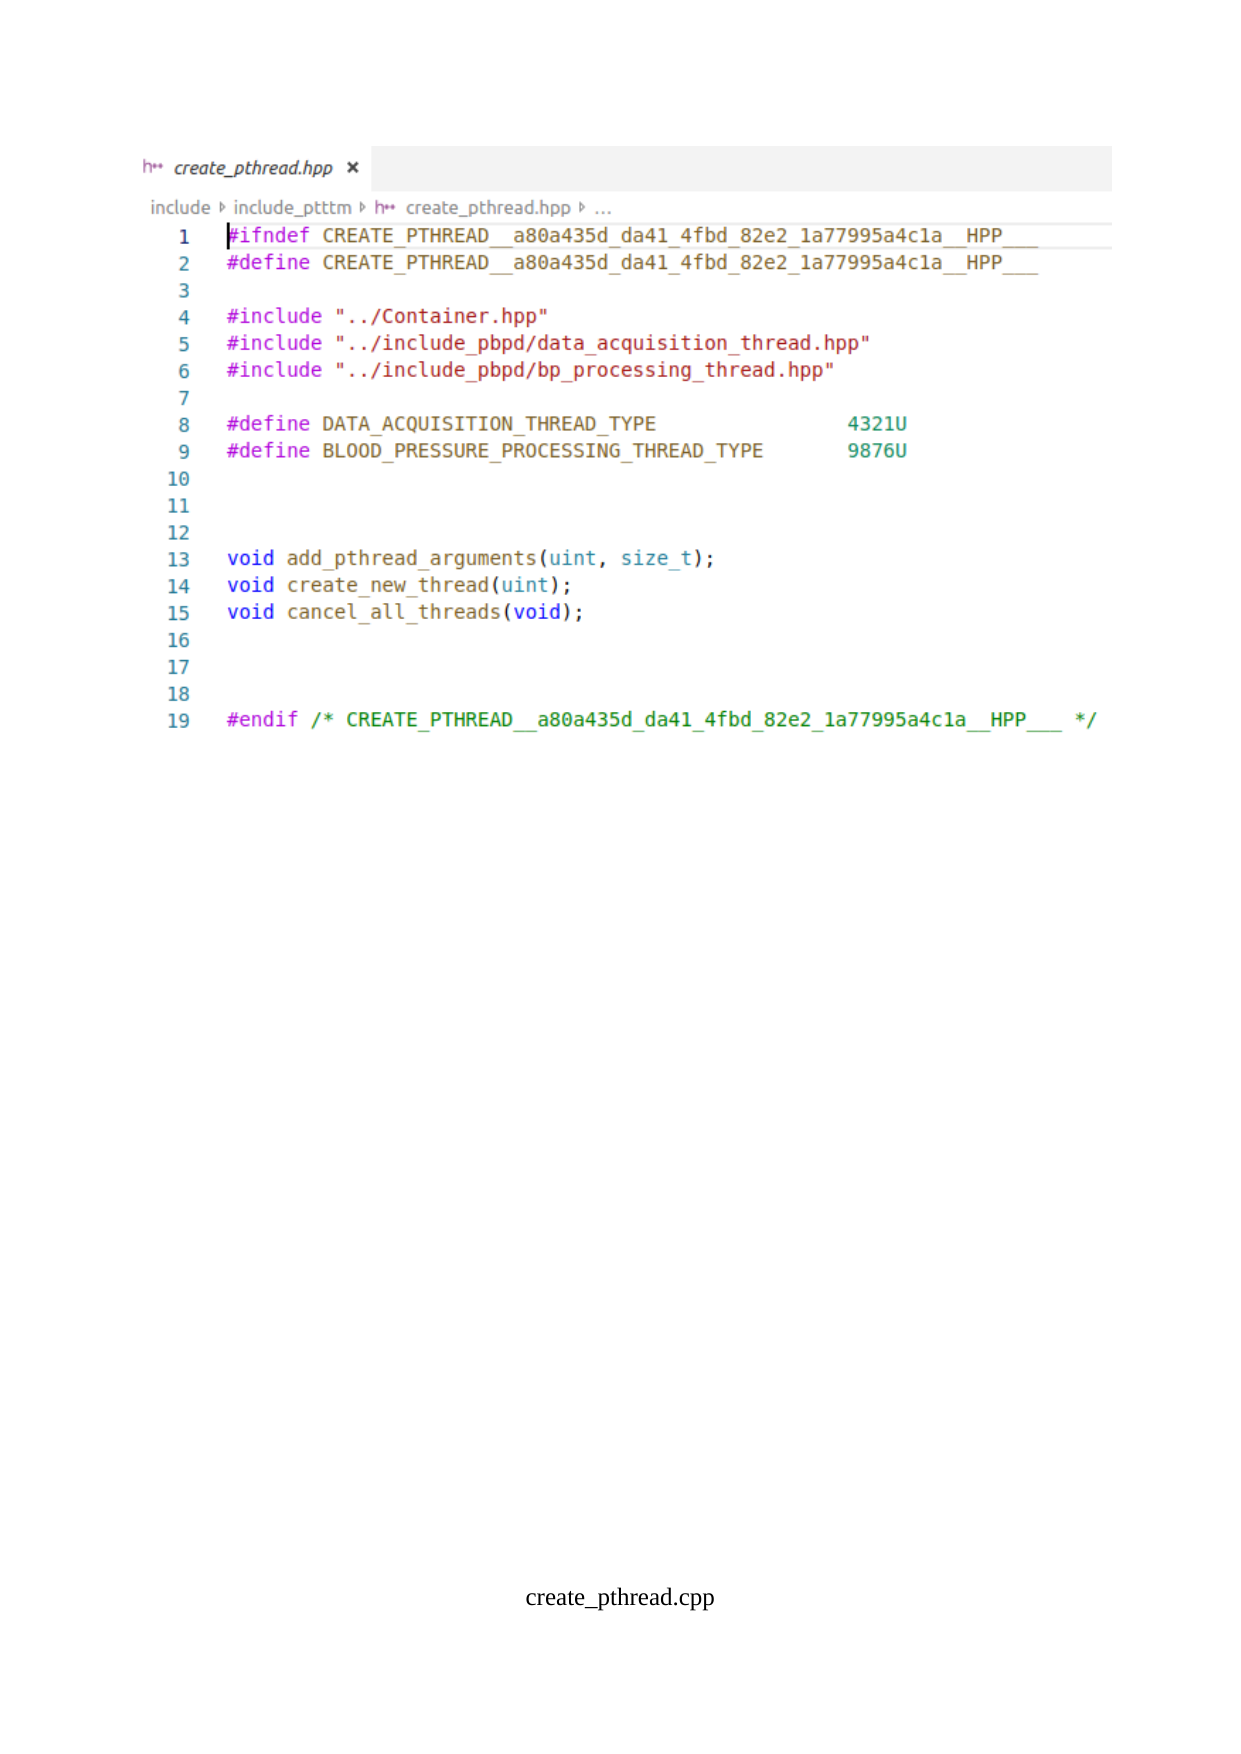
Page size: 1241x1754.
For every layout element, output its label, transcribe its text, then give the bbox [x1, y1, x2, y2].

picture [128, 146, 1112, 439]
text create_pthread.cpp [118, 1582, 1122, 1610]
